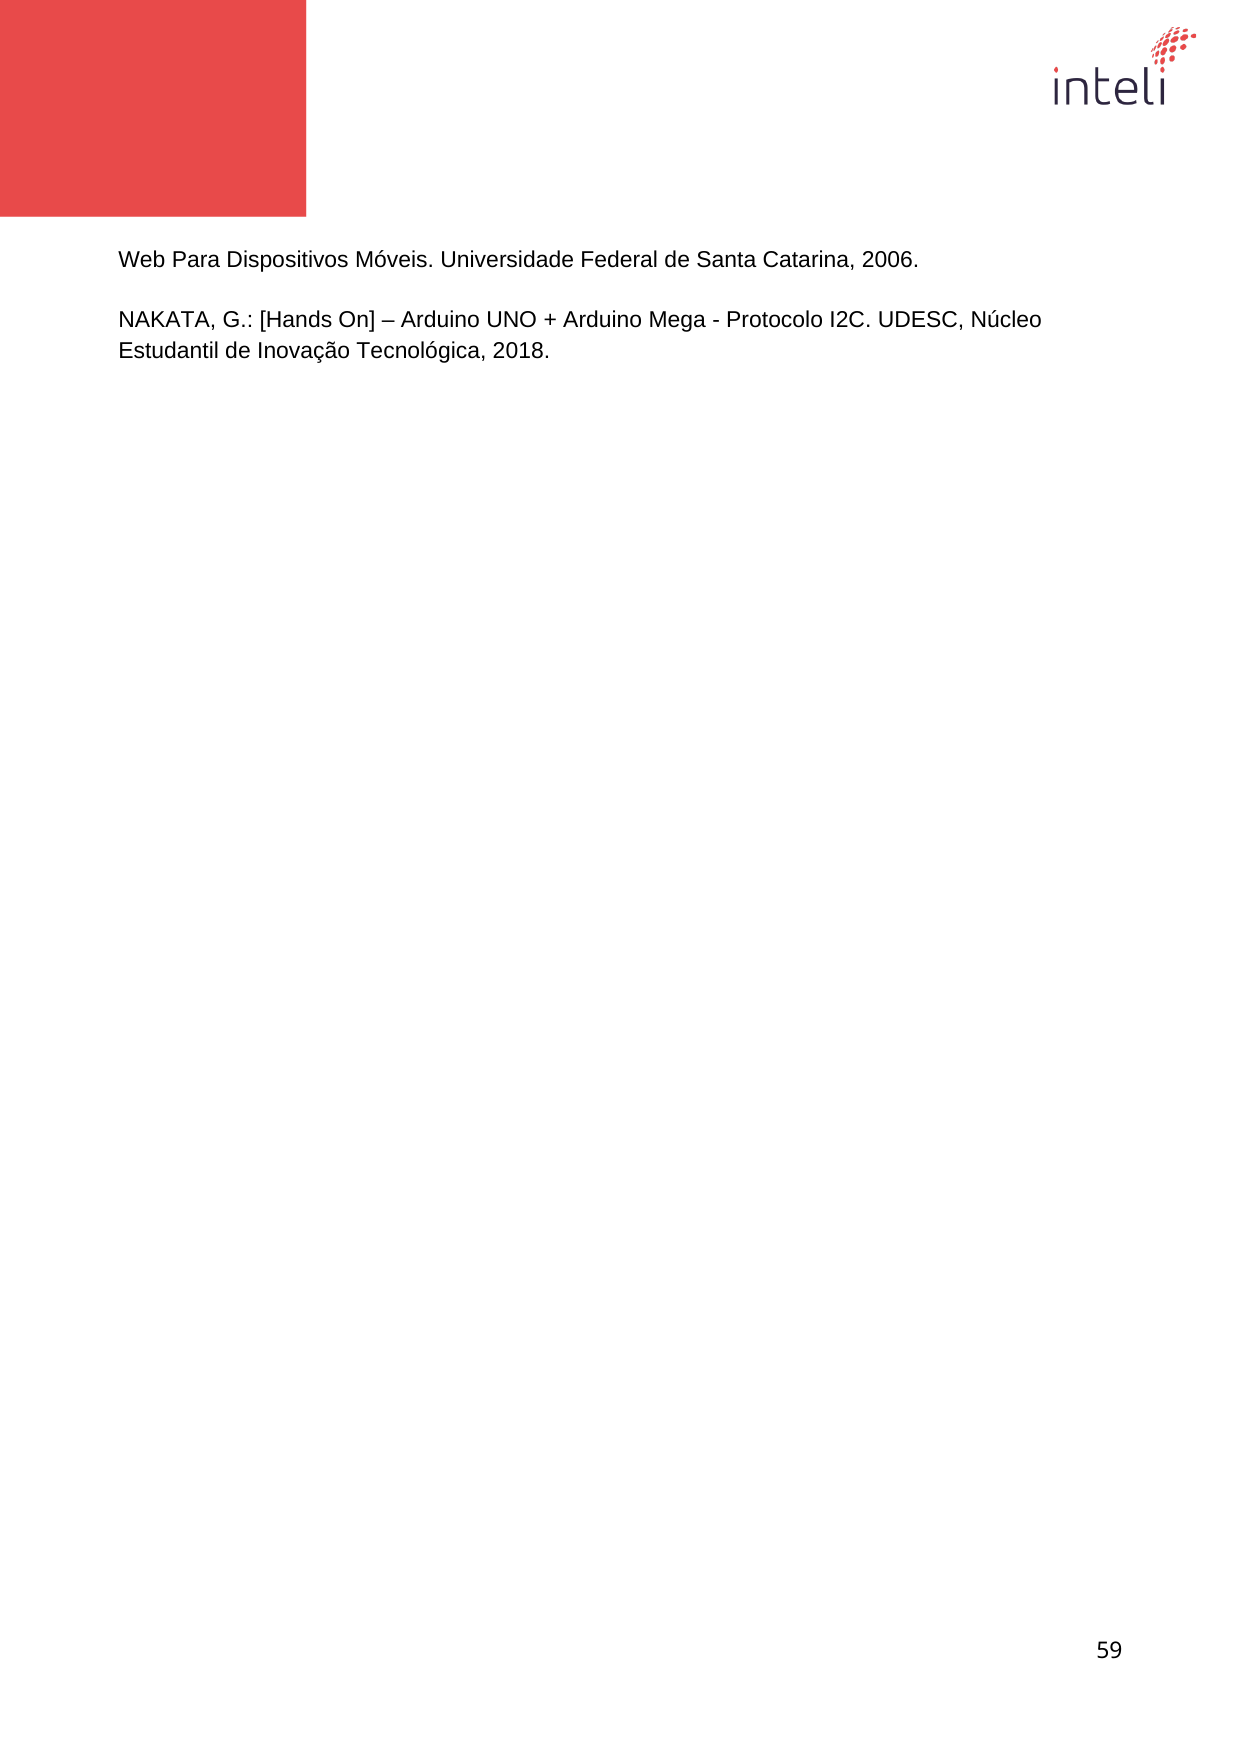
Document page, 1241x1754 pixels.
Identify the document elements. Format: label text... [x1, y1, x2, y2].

text Web Para Dispositivos Móveis. Universidade Federal de Santa Catarina, 2006. [118, 118, 1122, 272]
picture [1054, 27, 1197, 105]
picture [0, 0, 307, 217]
text NAKATA, G.: [Hands On] – Arduino UNO + Arduino Mega - Protocolo I2C. UDESC, Núcleo Estudantil de Inovação Tecnológica, 2018. [118, 306, 1122, 363]
